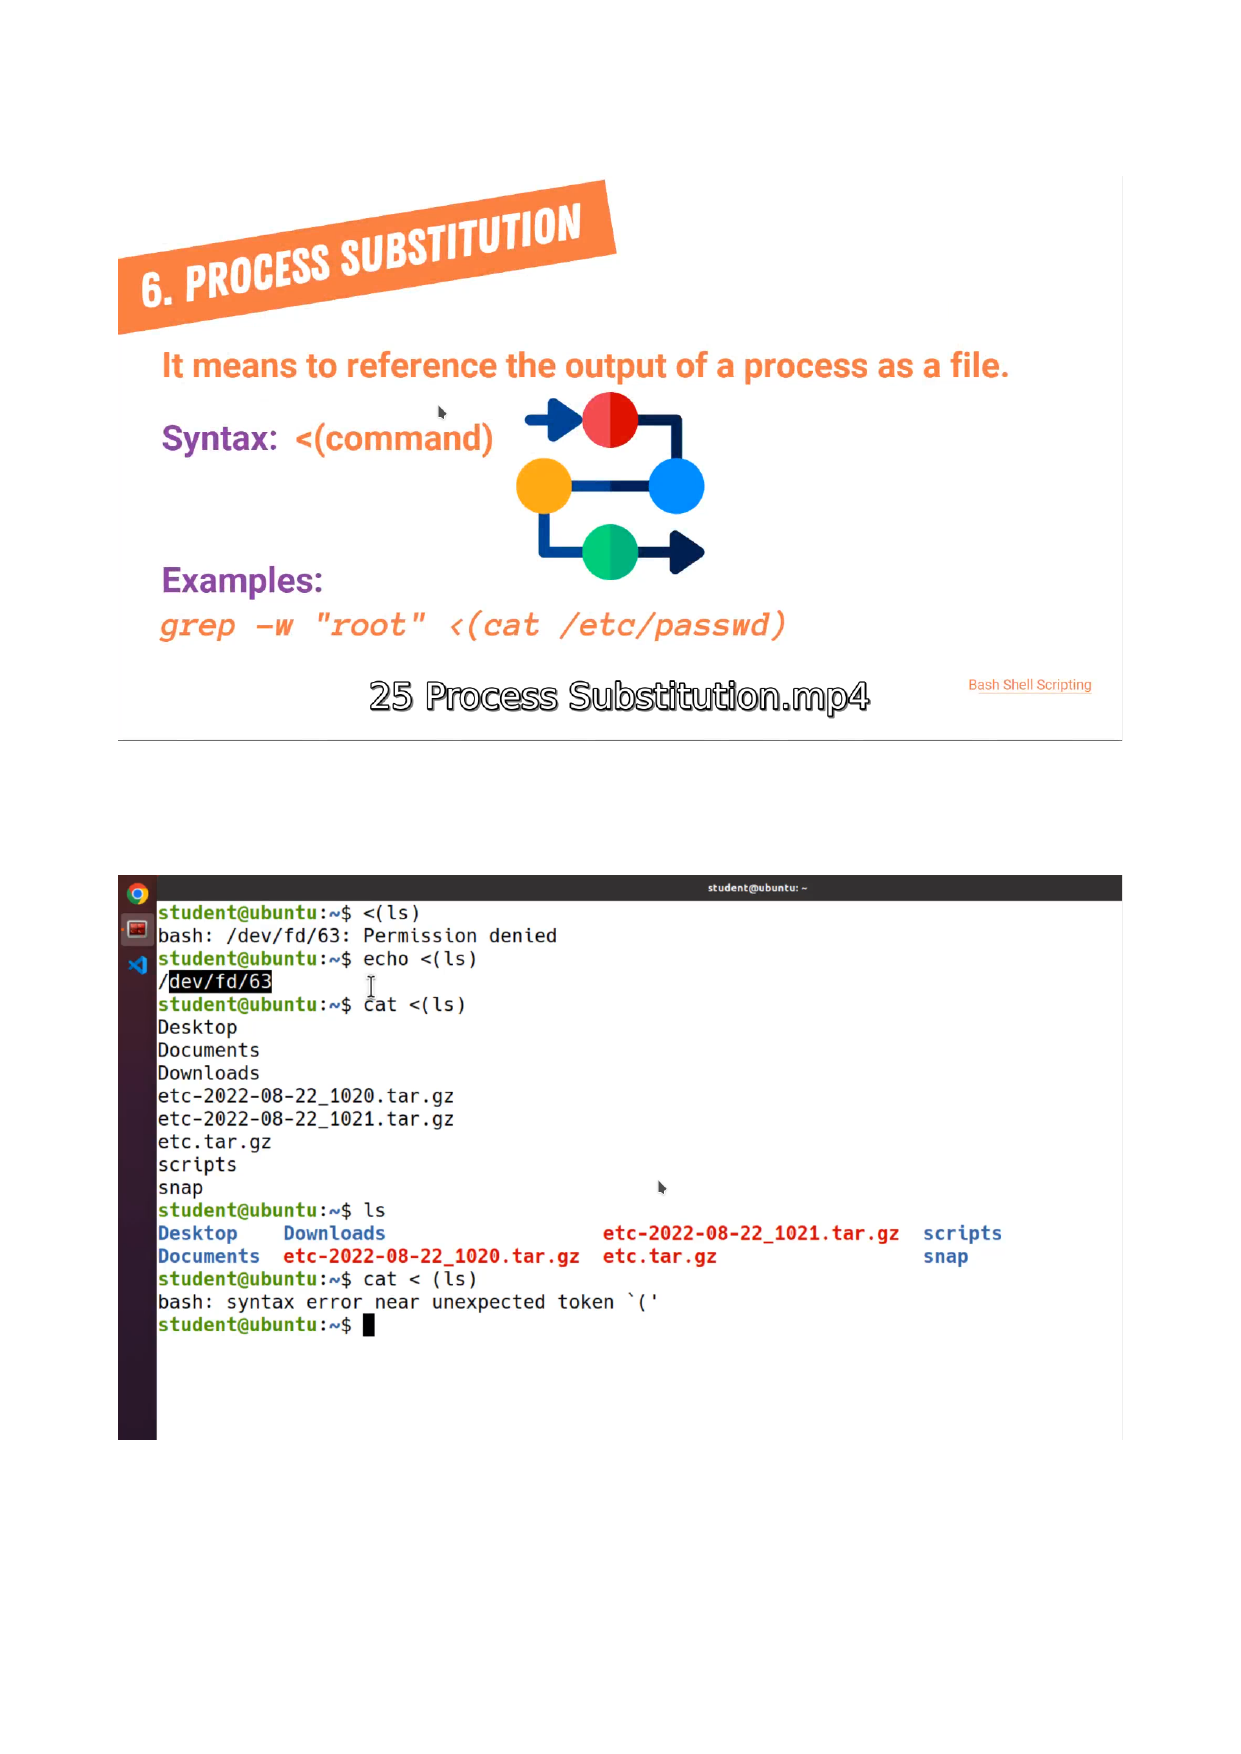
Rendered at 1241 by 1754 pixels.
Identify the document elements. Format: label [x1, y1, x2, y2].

picture [118, 176, 1123, 741]
picture [118, 875, 1123, 1440]
